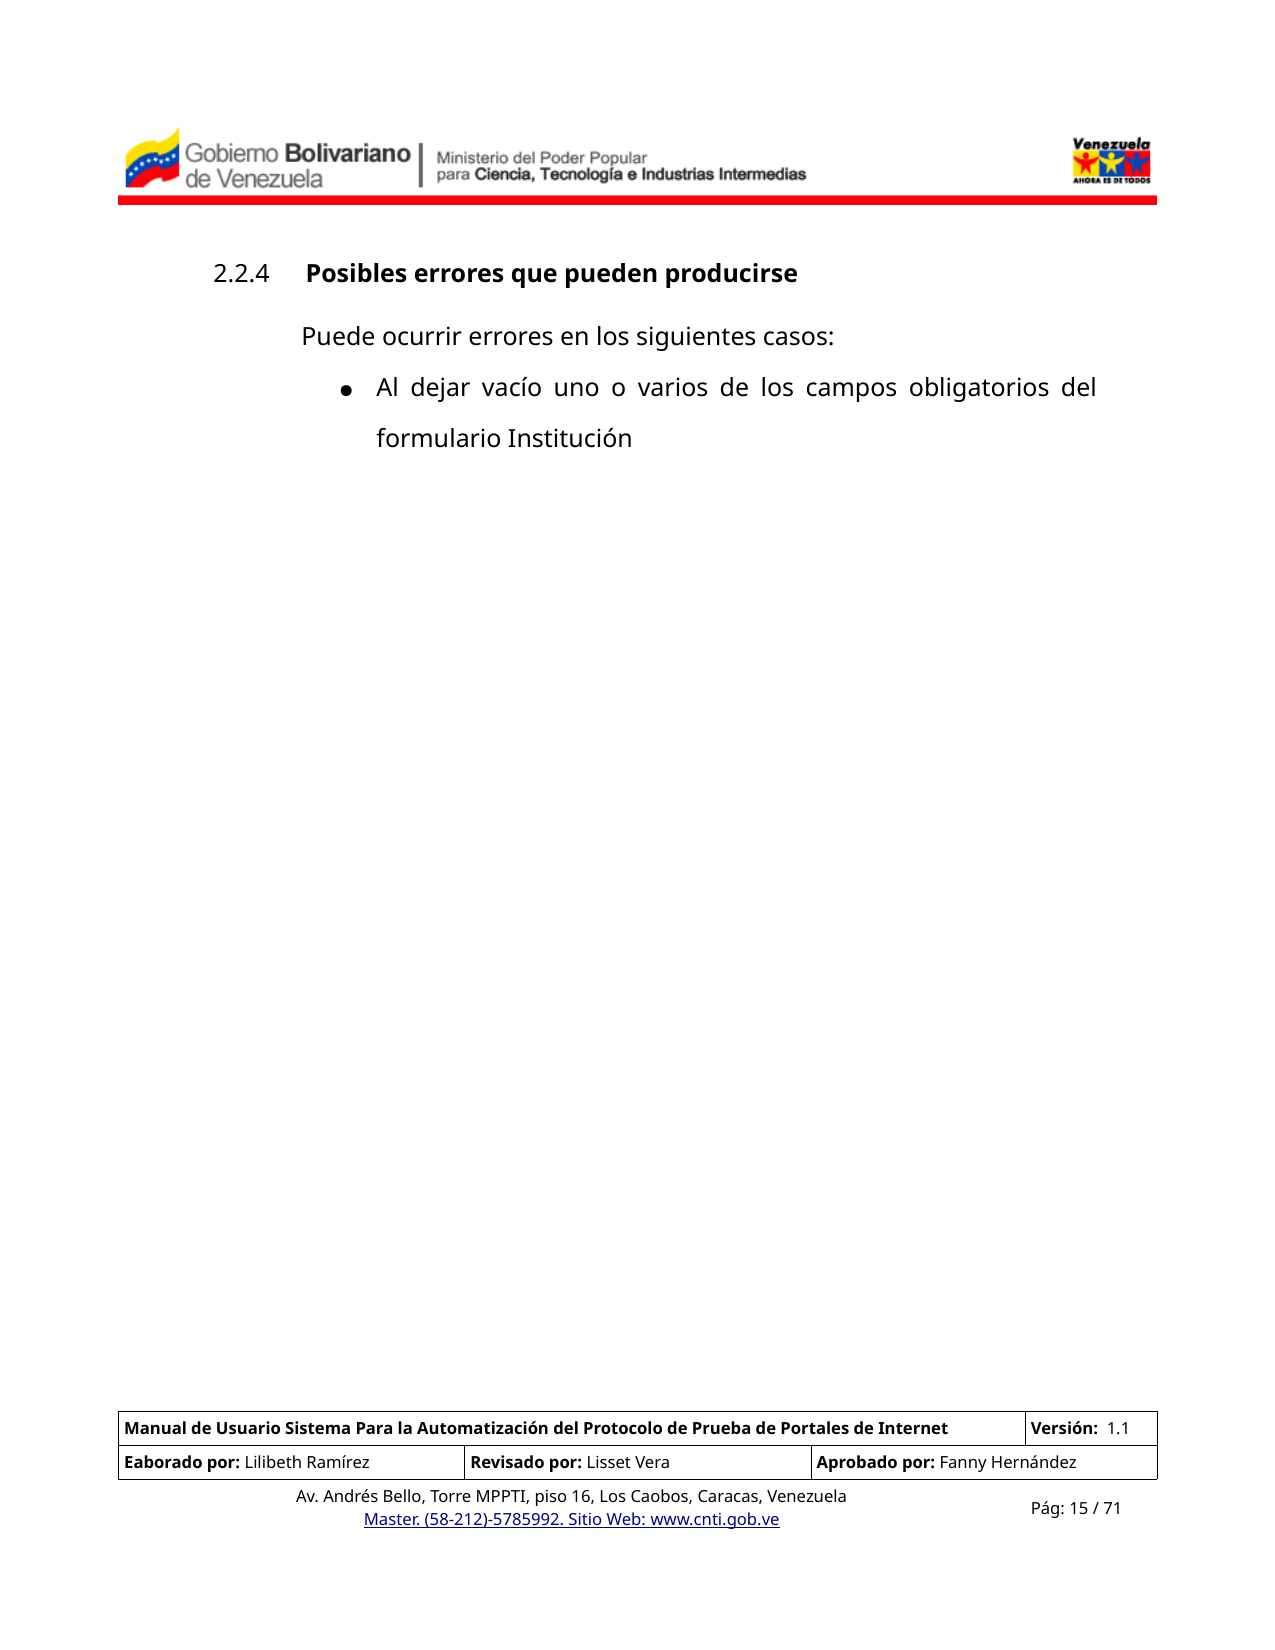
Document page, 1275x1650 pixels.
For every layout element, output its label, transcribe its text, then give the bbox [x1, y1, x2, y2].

text Puede ocurrir errores en los siguientes casos: [301, 318, 1098, 352]
picture [118, 119, 1157, 205]
list Al dejar vacío uno o varios de los campos obligatorios del formulario Institución [339, 369, 1098, 454]
subtitle Posibles errores que pueden producirse [118, 255, 1157, 289]
